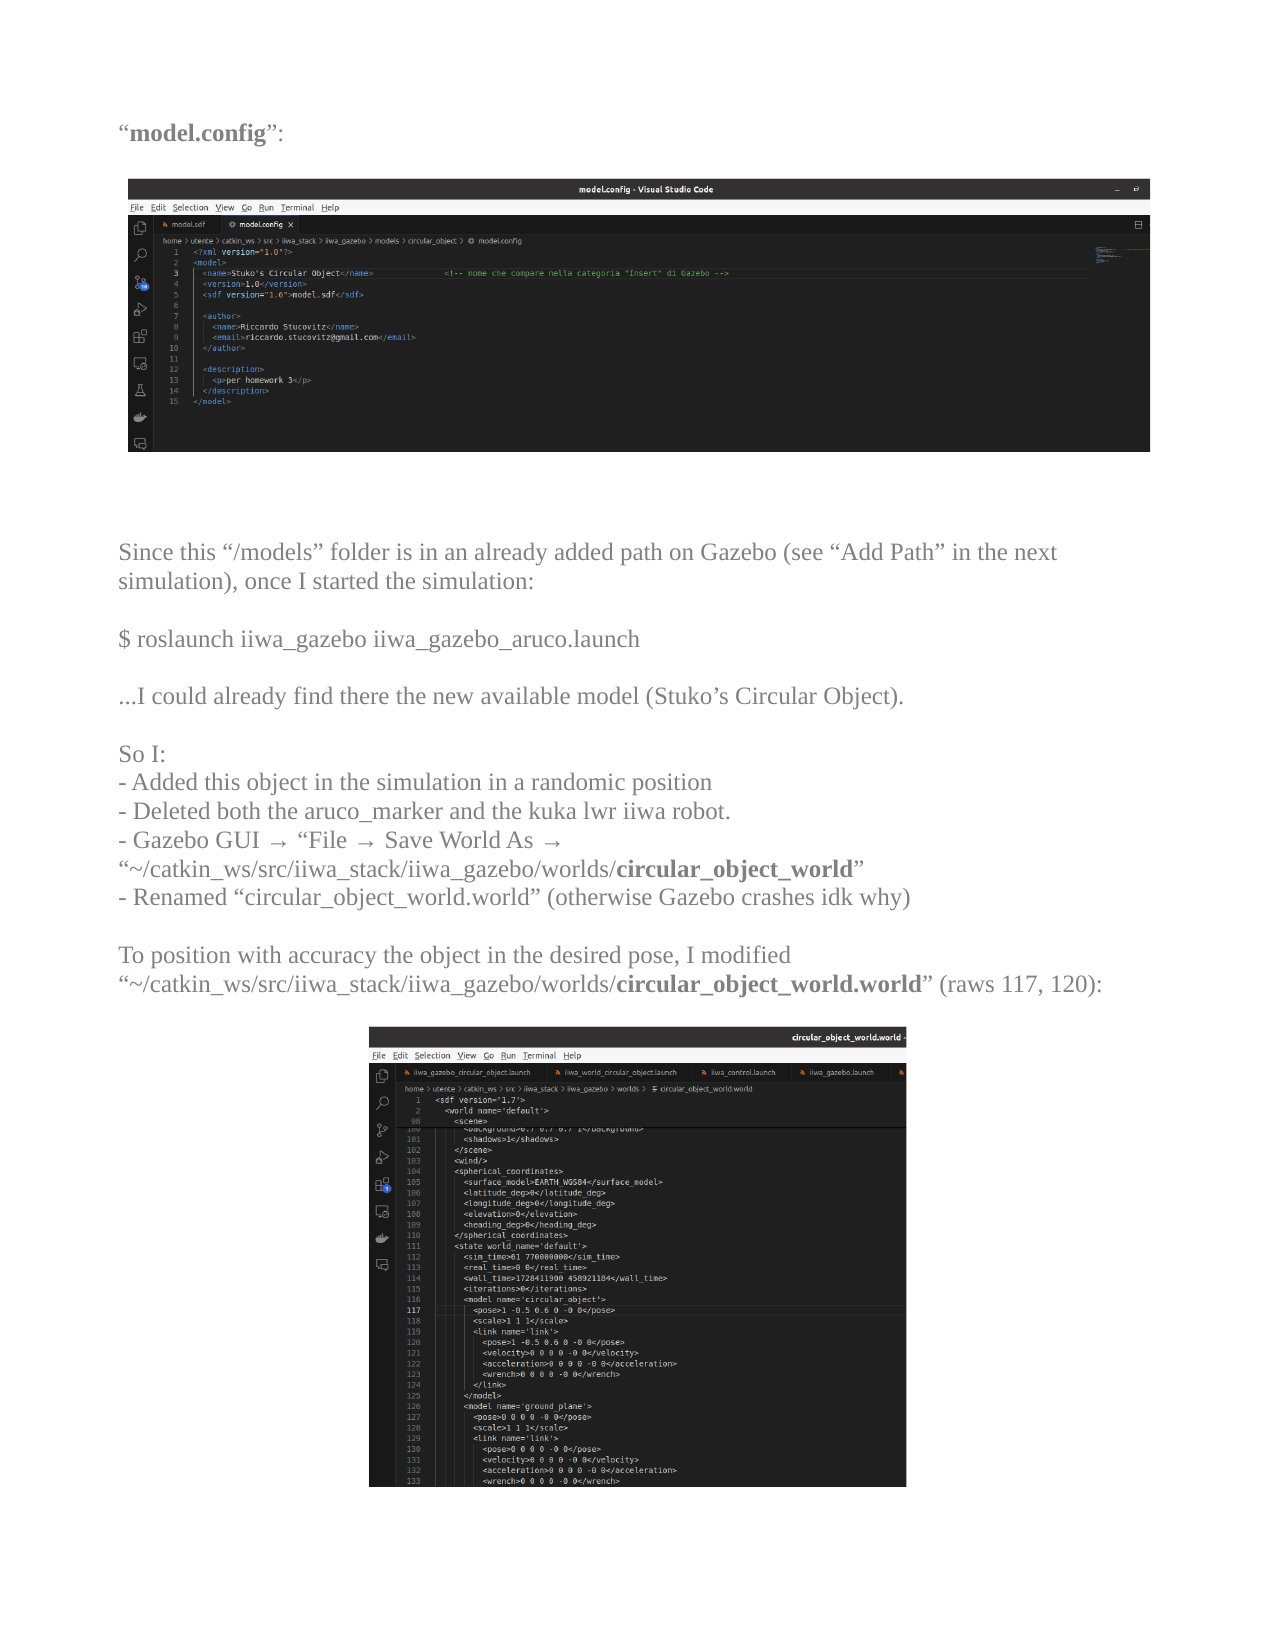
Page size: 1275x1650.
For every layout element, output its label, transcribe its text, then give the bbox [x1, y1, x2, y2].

text - Gazebo GUI → “File → Save World As → “~/catkin_ws/src/iiwa_stack/iiwa_gazebo/worlds/circular_object_world” [118, 825, 1157, 882]
text - Added this object in the simulation in a randomic position [118, 767, 1157, 796]
text $ roslaunch iiwa_gazebo iiwa_gazebo_aruco.launch [118, 624, 1157, 652]
text ...I could already find there the new available model (Stuko’s Circular Object). [118, 681, 1157, 710]
text To position with accuracy the object in the desired pose, I modified “~/catkin_ws/src/iiwa_stack/iiwa_gazebo/worlds/circular_object_world.world” (raws 117, 120): [118, 940, 1157, 997]
text - Renamed “circular_object_world.world” (otherwise Gazebo crashes idk why) [118, 882, 1157, 911]
text - Deleted both the aruco_marker and the kuka lwr iiwa robot. [118, 796, 1157, 825]
text So I: [118, 739, 1157, 767]
text “model.config”: [118, 118, 1157, 147]
text Since this “/models” folder is in an already added path on Gazebo (see “Add Path” in the next simulation), once I started the simulation: [118, 537, 1157, 595]
